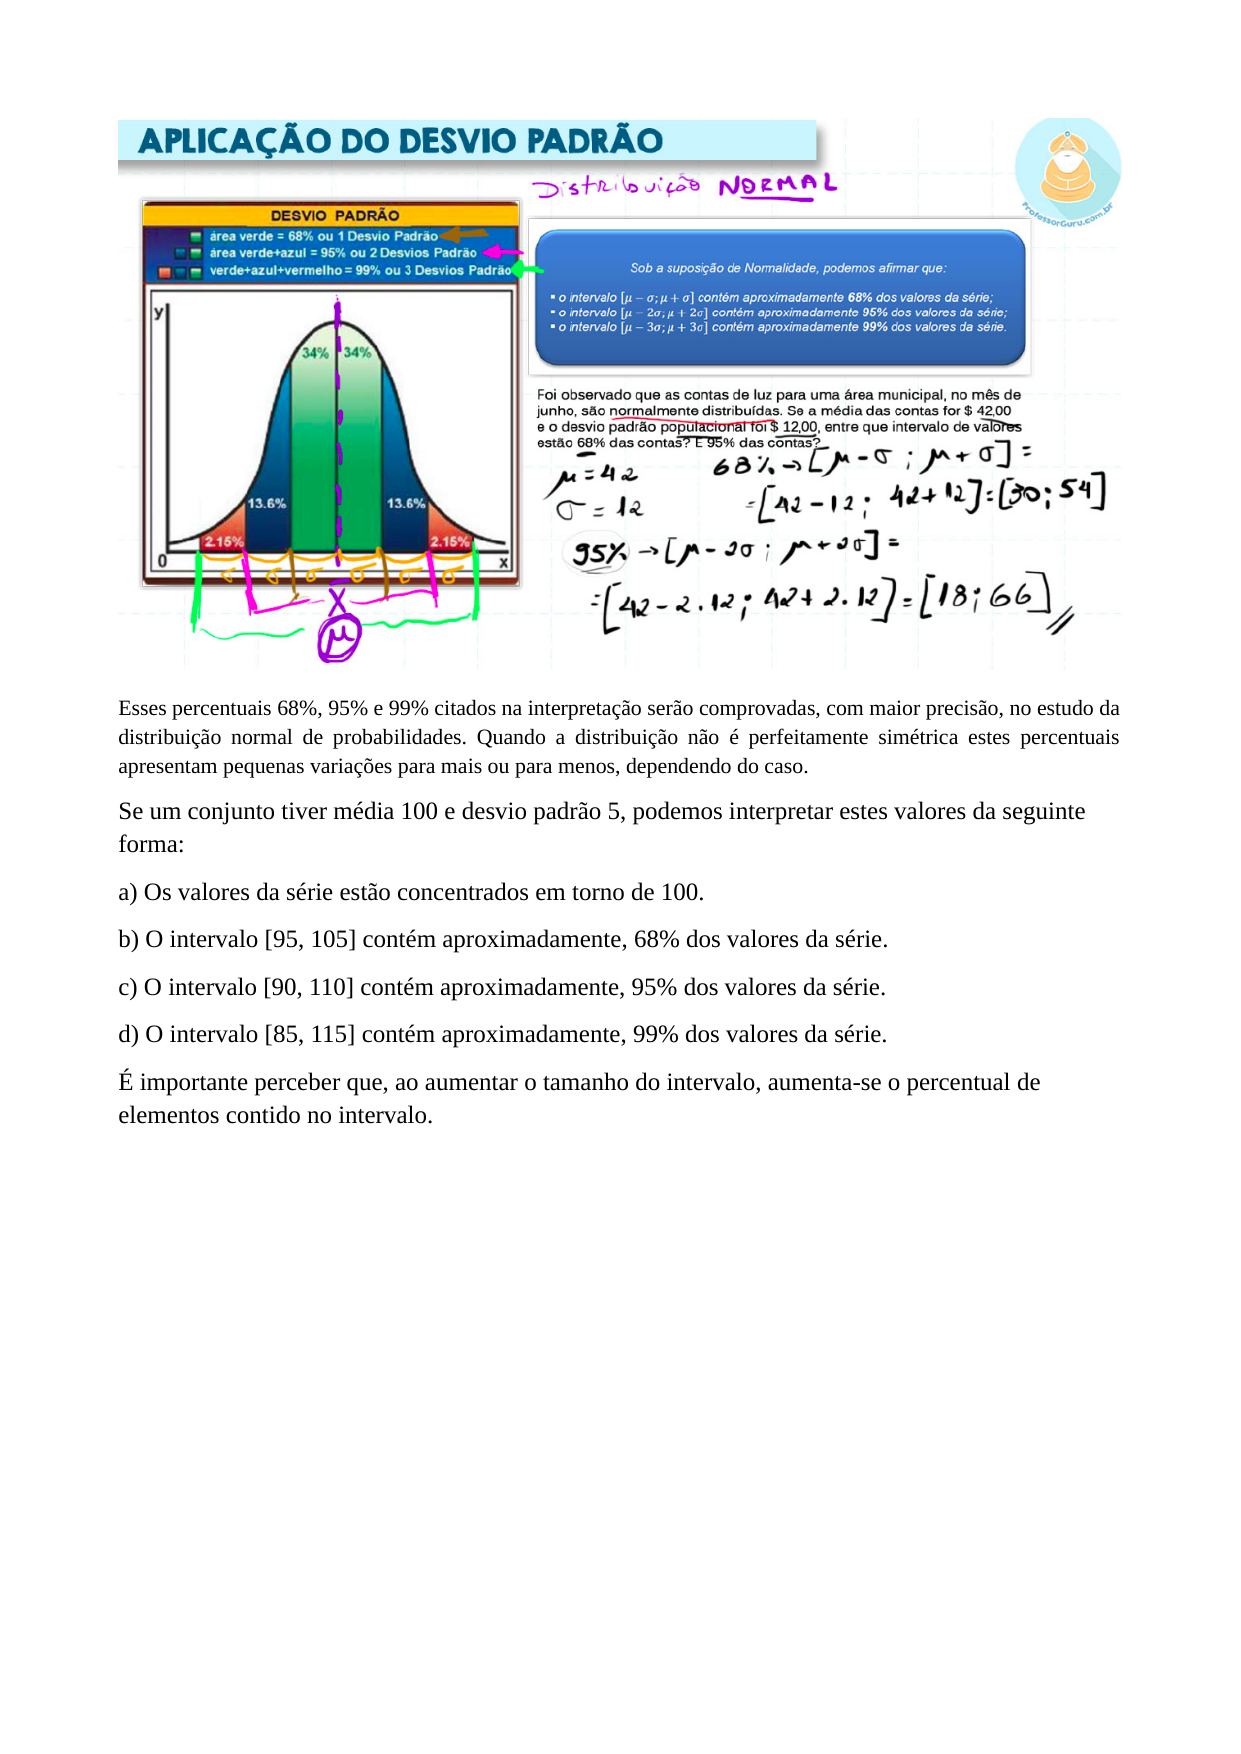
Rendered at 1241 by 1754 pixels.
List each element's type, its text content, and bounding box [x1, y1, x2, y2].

text É importante perceber que, ao aumentar o tamanho do intervalo, aumenta-se o percentual de elementos contido no intervalo. [118, 1067, 1122, 1129]
text Se um conjunto tiver média 100 e desvio padrão 5, podemos interpretar estes valores da seguinte forma: [118, 796, 1122, 858]
text c) O intervalo [90, 110] contém aproximadamente, 95% dos valores da série. [118, 972, 1122, 1001]
text a) Os valores da série estão concentrados em torno de 100. [118, 877, 1122, 906]
text d) O intervalo [85, 115] contém aproximadamente, 99% dos valores da série. [118, 1019, 1122, 1048]
text Esses percentuais 68%, 95% e 99% citados na interpretação serão comprovadas, com maior precisão, no estudo da distribuição normal de probabilidades. Quando a distribuição não é perfeitamente simétrica estes percentuais apresentam pequenas variações para mais ou para menos, dependendo do caso. [118, 695, 1122, 778]
text b) O intervalo [95, 105] contém aproximadamente, 68% dos valores da série. [118, 924, 1122, 953]
picture [118, 118, 1123, 670]
